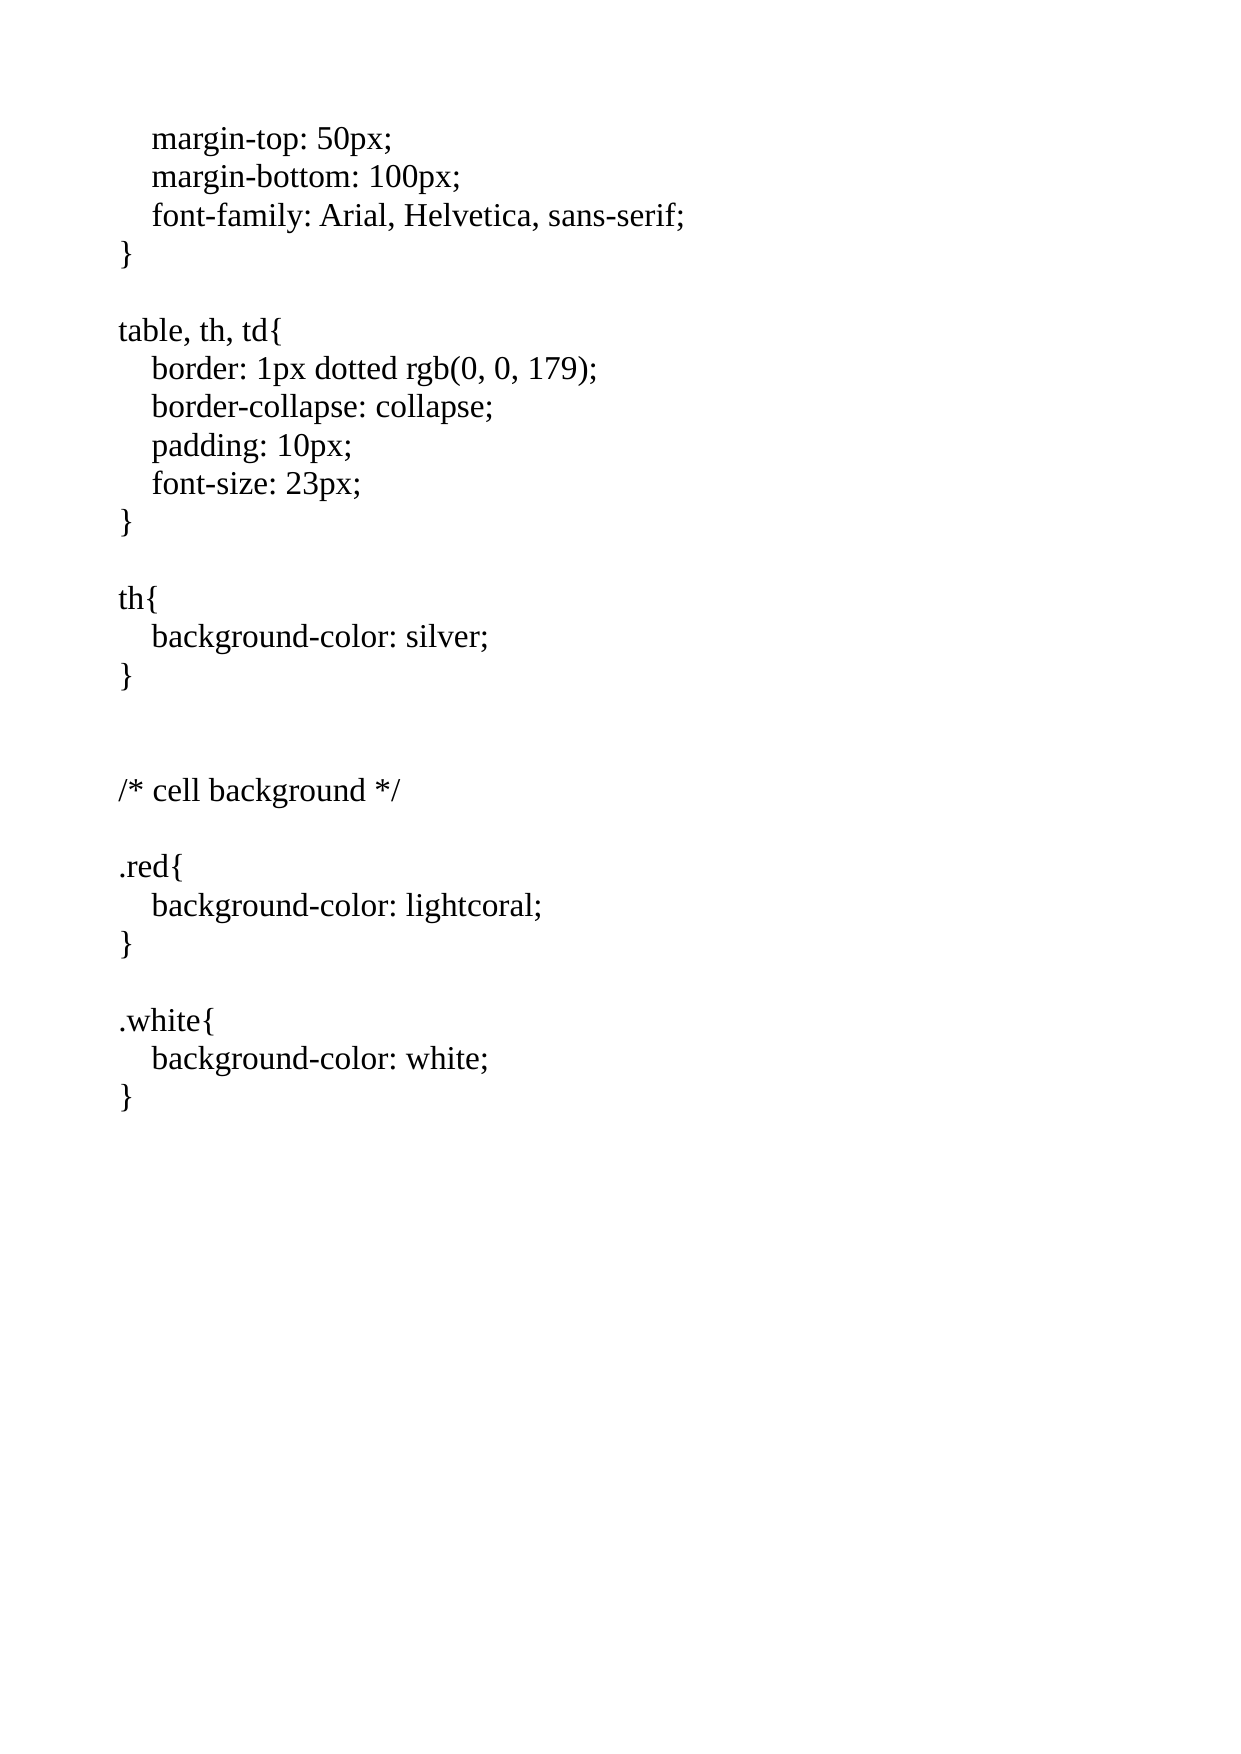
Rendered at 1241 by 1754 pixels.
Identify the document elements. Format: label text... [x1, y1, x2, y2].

text } [118, 655, 1122, 693]
text margin-top: 50px; [118, 118, 1122, 156]
text padding: 10px; [118, 425, 1122, 463]
text background-color: lightcoral; [118, 885, 1122, 923]
text } [118, 233, 1122, 271]
text border-collapse: collapse; [118, 386, 1122, 425]
text border: 1px dotted rgb(0, 0, 179); [118, 348, 1122, 386]
text font-size: 23px; [118, 463, 1122, 501]
text th{ [118, 578, 1122, 616]
text margin-bottom: 100px; [118, 156, 1122, 195]
text background-color: silver; [118, 616, 1122, 655]
text .red{ [118, 846, 1122, 885]
text } [118, 1076, 1122, 1115]
text } [118, 923, 1122, 961]
text table, th, td{ [118, 310, 1122, 348]
text .white{ [118, 1000, 1122, 1038]
text } [118, 501, 1122, 540]
text /* cell background */ [118, 770, 1122, 808]
text background-color: white; [118, 1038, 1122, 1076]
text font-family: Arial, Helvetica, sans-serif; [118, 195, 1122, 233]
